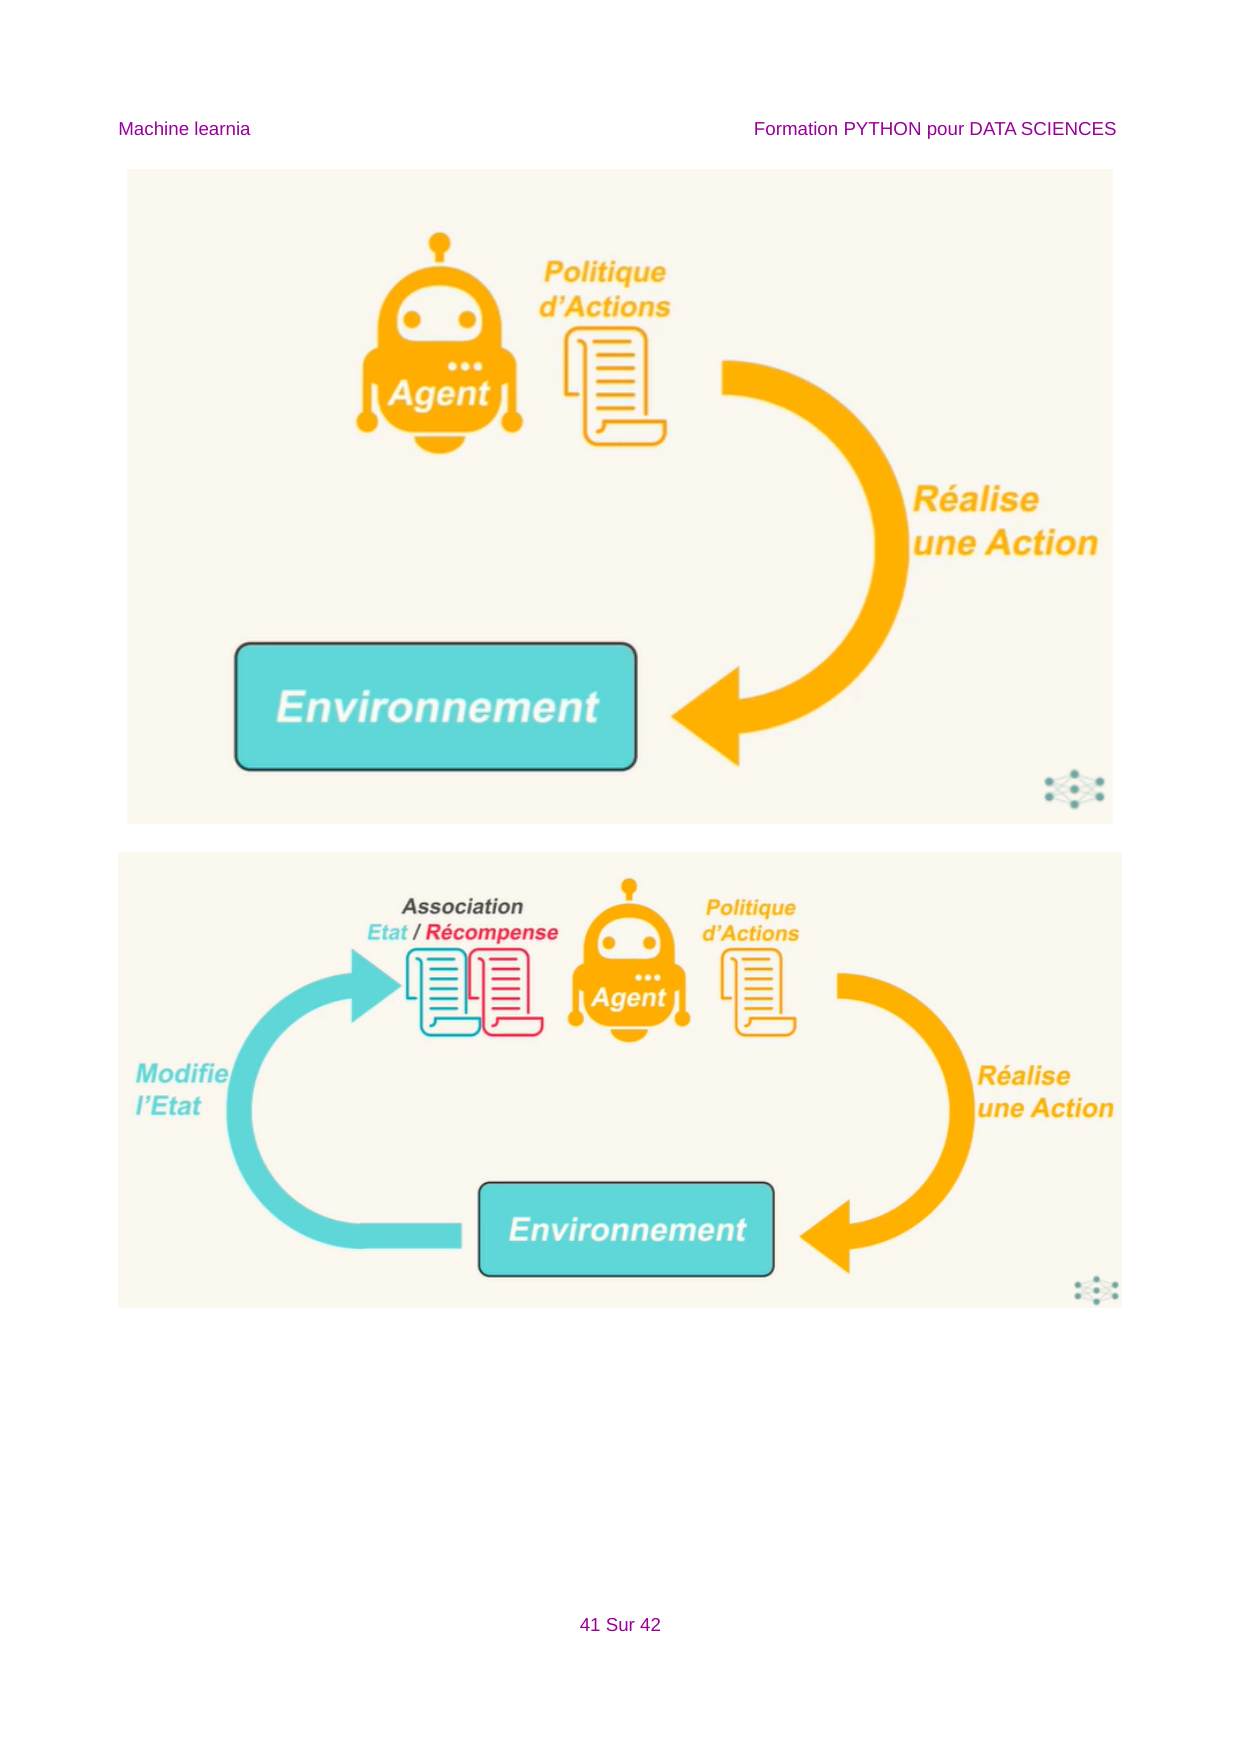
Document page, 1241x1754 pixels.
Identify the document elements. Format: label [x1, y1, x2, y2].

picture [118, 852, 1122, 1308]
picture [127, 169, 1113, 824]
